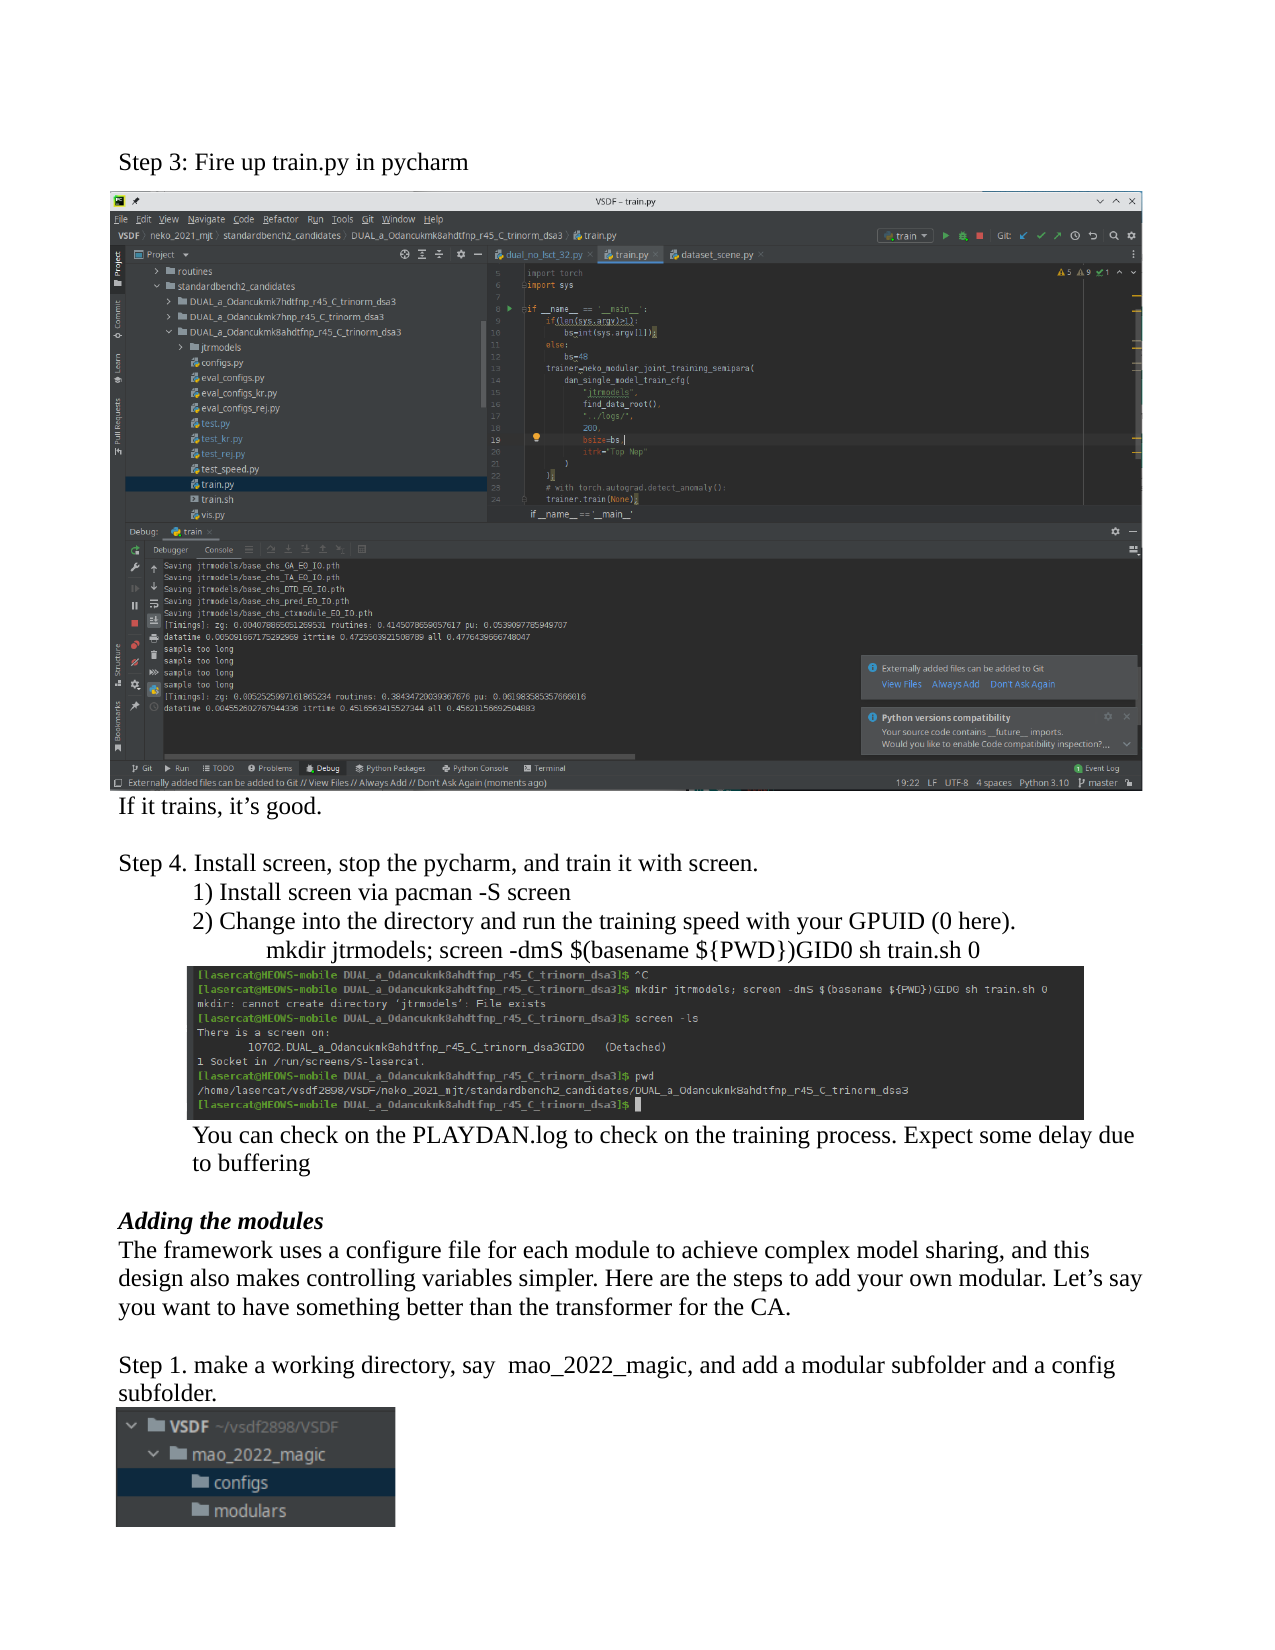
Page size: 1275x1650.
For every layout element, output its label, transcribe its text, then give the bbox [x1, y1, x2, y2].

text If it trains, it’s good. [118, 176, 1157, 820]
text You can check on the PLAYDAN.log to check on the training process. Expect some delay due to buffering [192, 963, 1157, 1177]
text Step 3: Fire up train.py in pycharm [118, 147, 1157, 176]
text Adding the modules [118, 1206, 1157, 1235]
text mkdir jtrmodels; screen -dmS $(basename ${PWD})GID0 sh train.sh 0 [118, 935, 1157, 963]
picture [110, 191, 1143, 791]
text The framework uses a configure file for each module to achieve complex model sharing, and this design also makes controlling variables simpler. Here are the steps to add your own modular. Let’s say you want to have something better than the transformer for the CA. [118, 1235, 1157, 1321]
text Step 1. make a working directory, say mao_2022_magic, and add a modular subfolder and a config subfolder. [118, 1350, 1157, 1407]
text 2) Change into the directory and run the training speed with your GPUID (0 here). [118, 906, 1157, 935]
picture [186, 966, 1084, 1120]
picture [115, 1407, 396, 1527]
text 1) Install screen via pacman -S screen [118, 877, 1157, 906]
text Step 4. Install screen, stop the pycharm, and train it with screen. [118, 848, 1157, 877]
